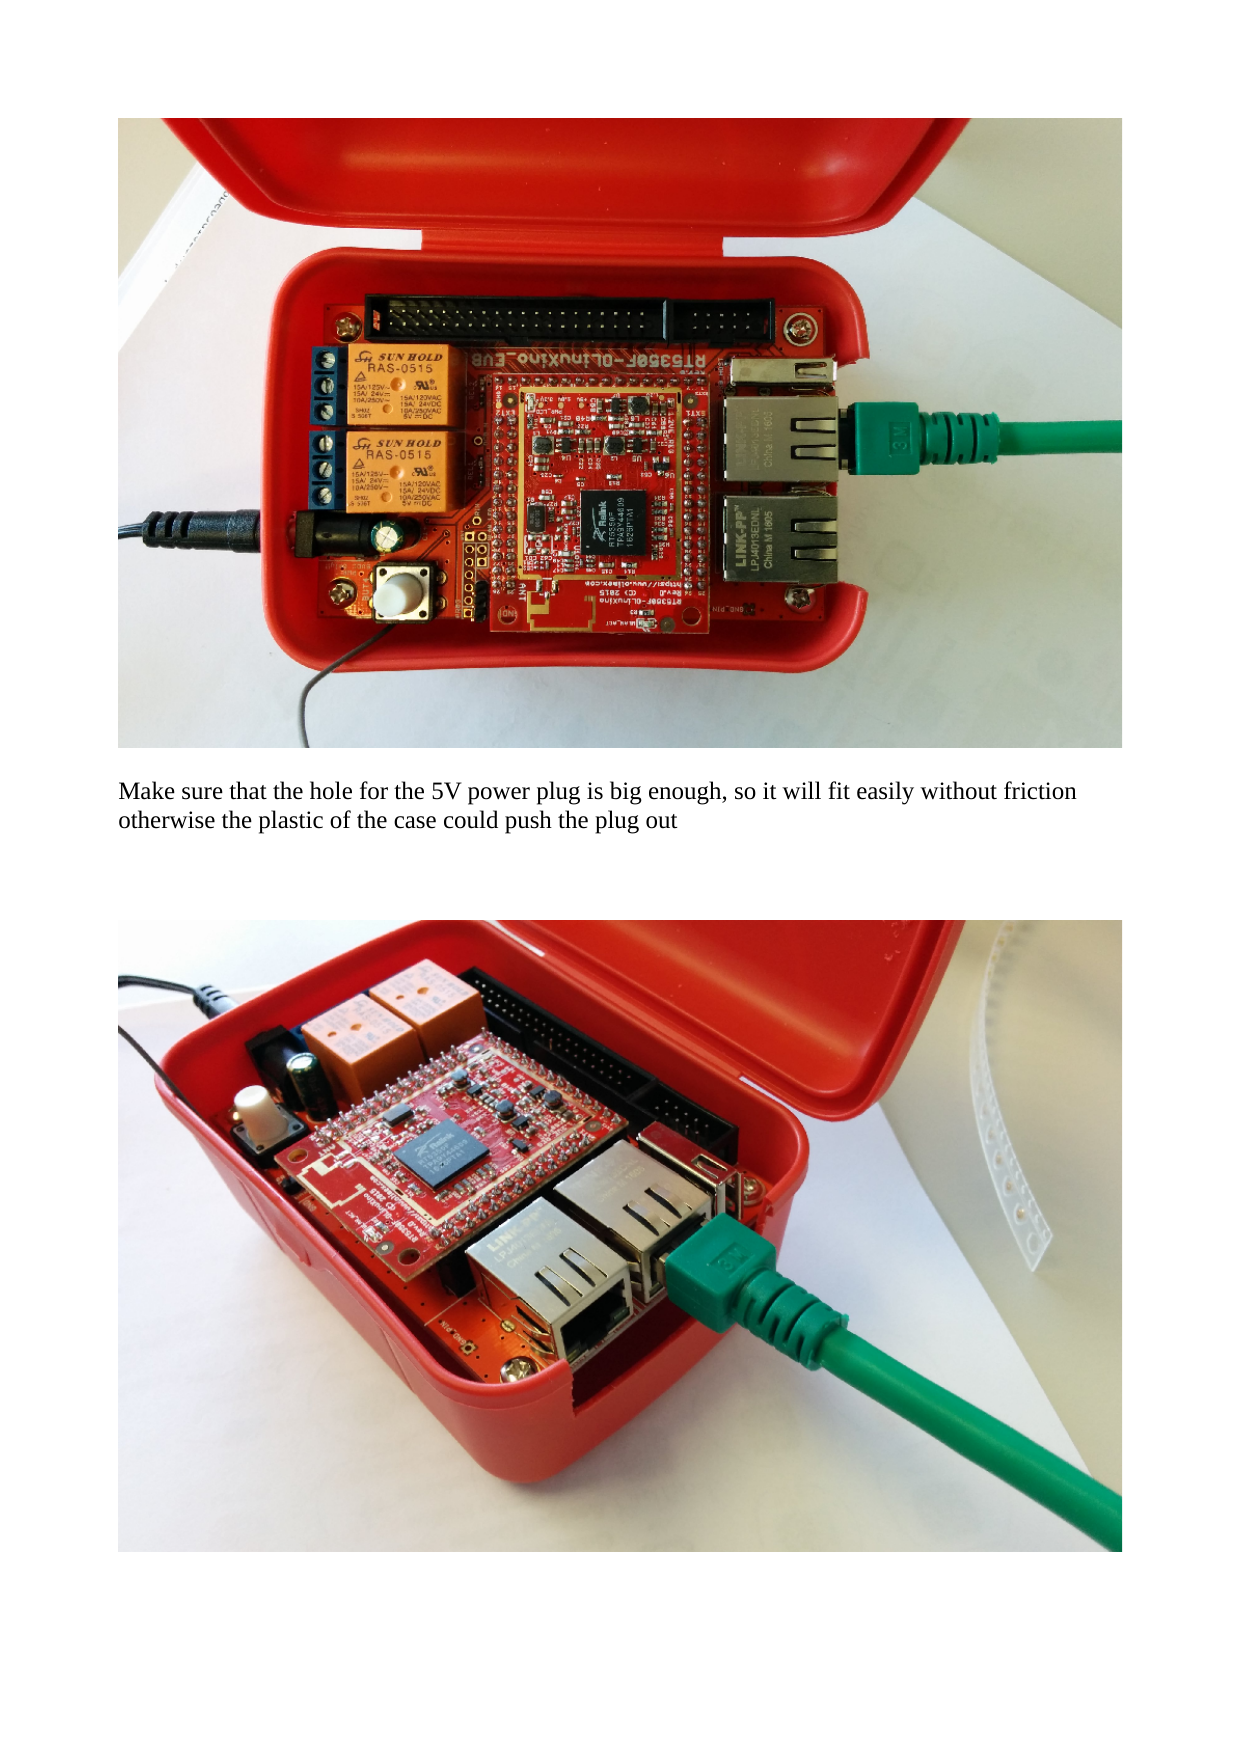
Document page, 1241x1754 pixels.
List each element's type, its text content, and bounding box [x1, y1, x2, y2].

picture [118, 118, 1123, 748]
text Make sure that the hole for the 5V power plug is big enough, so it will fit easily without friction otherwise the plastic of the case could push the plug out [118, 748, 1122, 834]
picture [118, 920, 1123, 1552]
